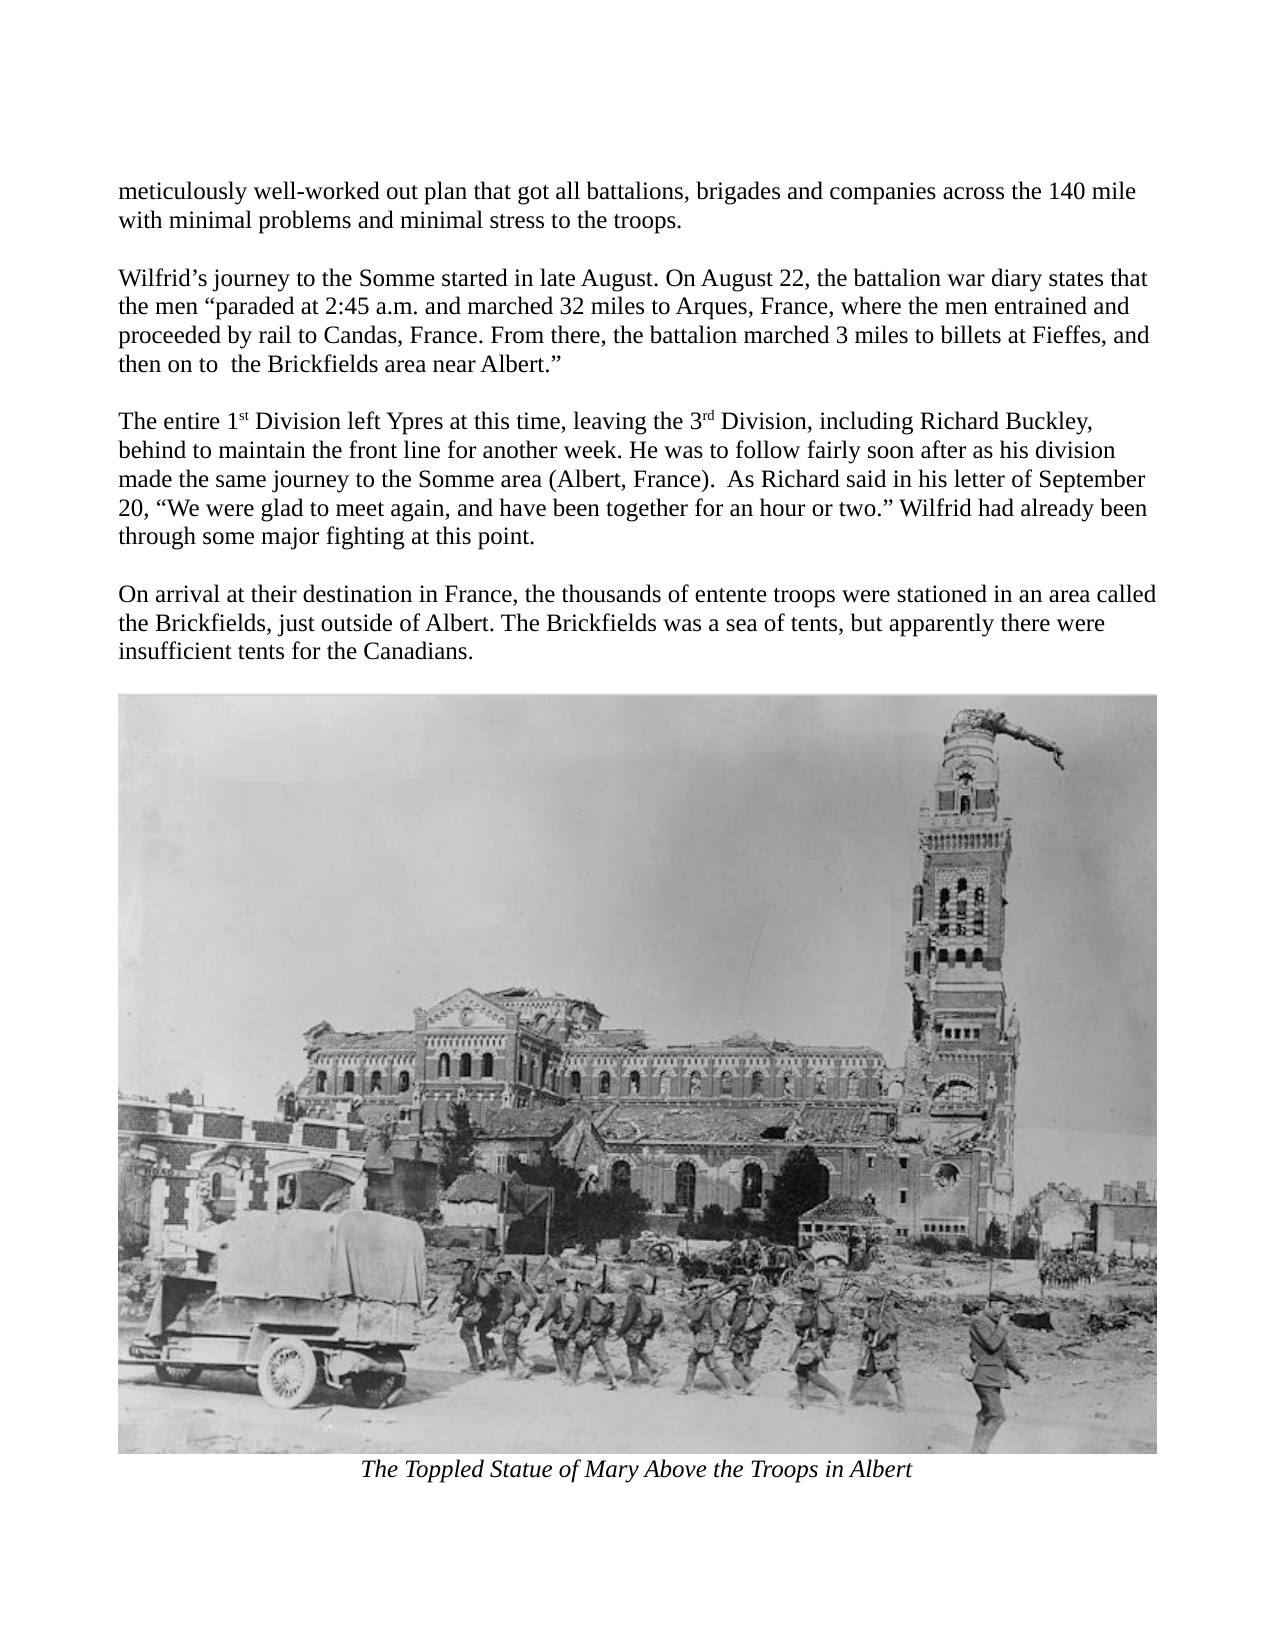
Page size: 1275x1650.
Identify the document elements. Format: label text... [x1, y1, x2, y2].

picture [118, 693, 1157, 1454]
text Wilfrid’s journey to the Somme started in late August. On August 22, the battalion war diary states that the men “paraded at 2:45 a.m. and marched 32 miles to Arques, France, where the men entrained and proceeded by rail to Candas, France. From there, the battalion marched 3 miles to billets at Fieffes, and then on to the Brickfields area near Albert.” [118, 263, 1157, 378]
text On arrival at their destination in France, the thousands of entente troops were stationed in an area called the Brickfields, just outside of Albert. The Brickfields was a sea of tents, but apparently there were insufficient tents for the Canadians. [118, 579, 1157, 665]
text The entire 1st Division left Ypres at this time, leaving the 3rd Division, including Richard Buckley, behind to maintain the front line for another week. He was to follow fairly soon after as his division made the same journey to the Somme area (Albert, France). As Richard said in his letter of September 20, “We were glad to meet again, and have been together for an hour or two.” Wilfrid had already been through some major fighting at this point. [118, 406, 1157, 550]
text meticulously well-worked out plan that got all battalions, brigades and companies across the 140 mile with minimal problems and minimal stress to the troops. [118, 176, 1157, 234]
text The Toppled Statue of Mary Above the Troops in Albert [118, 1454, 1157, 1482]
